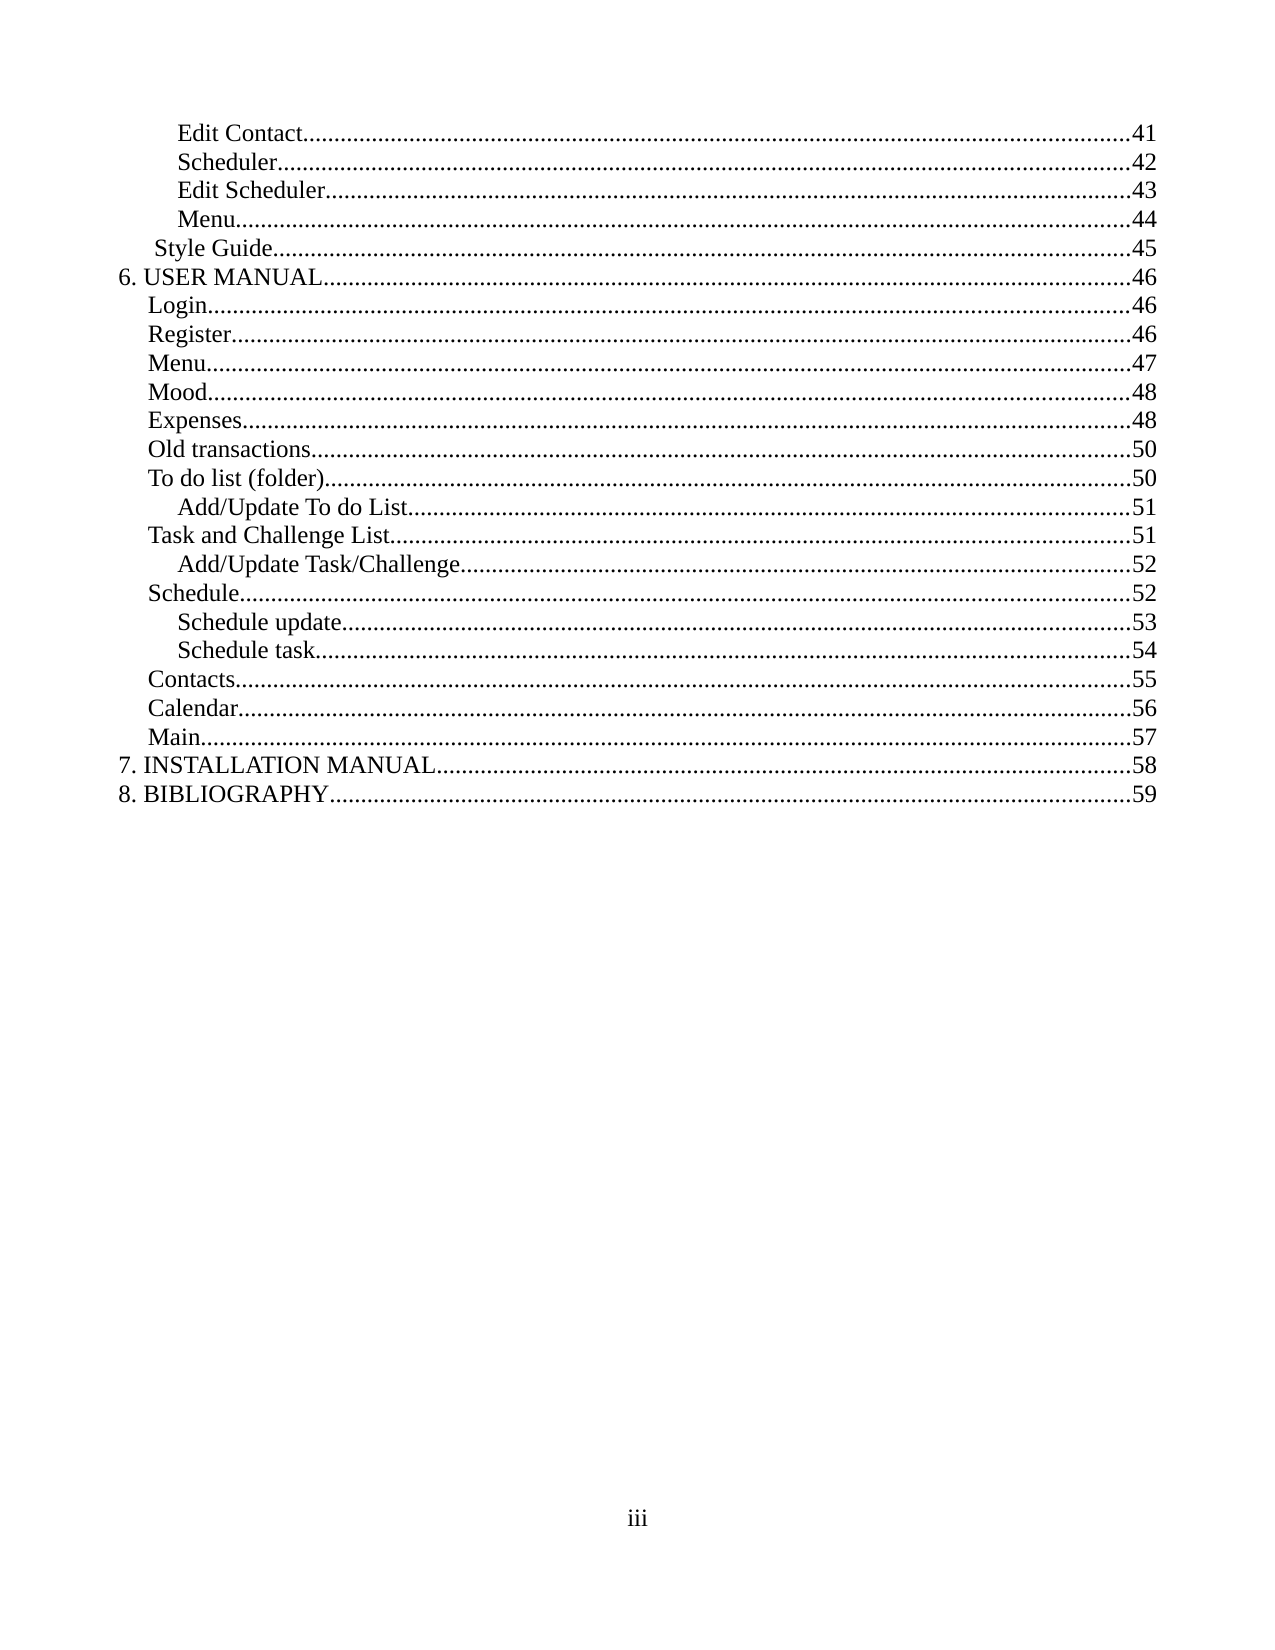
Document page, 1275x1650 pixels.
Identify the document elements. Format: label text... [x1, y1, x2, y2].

text Scheduler 42 [177, 147, 1157, 176]
text Calendar 56 [148, 693, 1157, 722]
text Schedule 52 [148, 578, 1157, 607]
text Edit Scheduler 43 [177, 176, 1157, 204]
text Mood 48 [148, 377, 1157, 406]
text Old transactions 50 [148, 434, 1157, 463]
text Menu 47 [148, 348, 1157, 377]
text Add/Update Task/Challenge 52 [177, 549, 1157, 578]
text Contacts 55 [148, 664, 1157, 693]
text Menu 44 [177, 204, 1157, 233]
text To do list (folder) 50 [148, 463, 1157, 492]
text Register 46 [148, 319, 1157, 348]
text Schedule update 53 [177, 607, 1157, 636]
text 8. BIBLIOGRAPHY 59 [118, 779, 1157, 808]
text Add/Update To do List 51 [177, 492, 1157, 521]
text Edit Contact 41 [177, 118, 1157, 147]
text Expenses 48 [148, 406, 1157, 434]
text Login 46 [148, 291, 1157, 319]
text 6. USER MANUAL 46 [118, 262, 1157, 291]
text Main 57 [148, 722, 1157, 751]
text Task and Challenge List 51 [148, 521, 1157, 549]
text Style Guide 45 [148, 233, 1157, 262]
text 7. INSTALLATION MANUAL 58 [118, 751, 1157, 779]
text Schedule task 54 [177, 636, 1157, 664]
